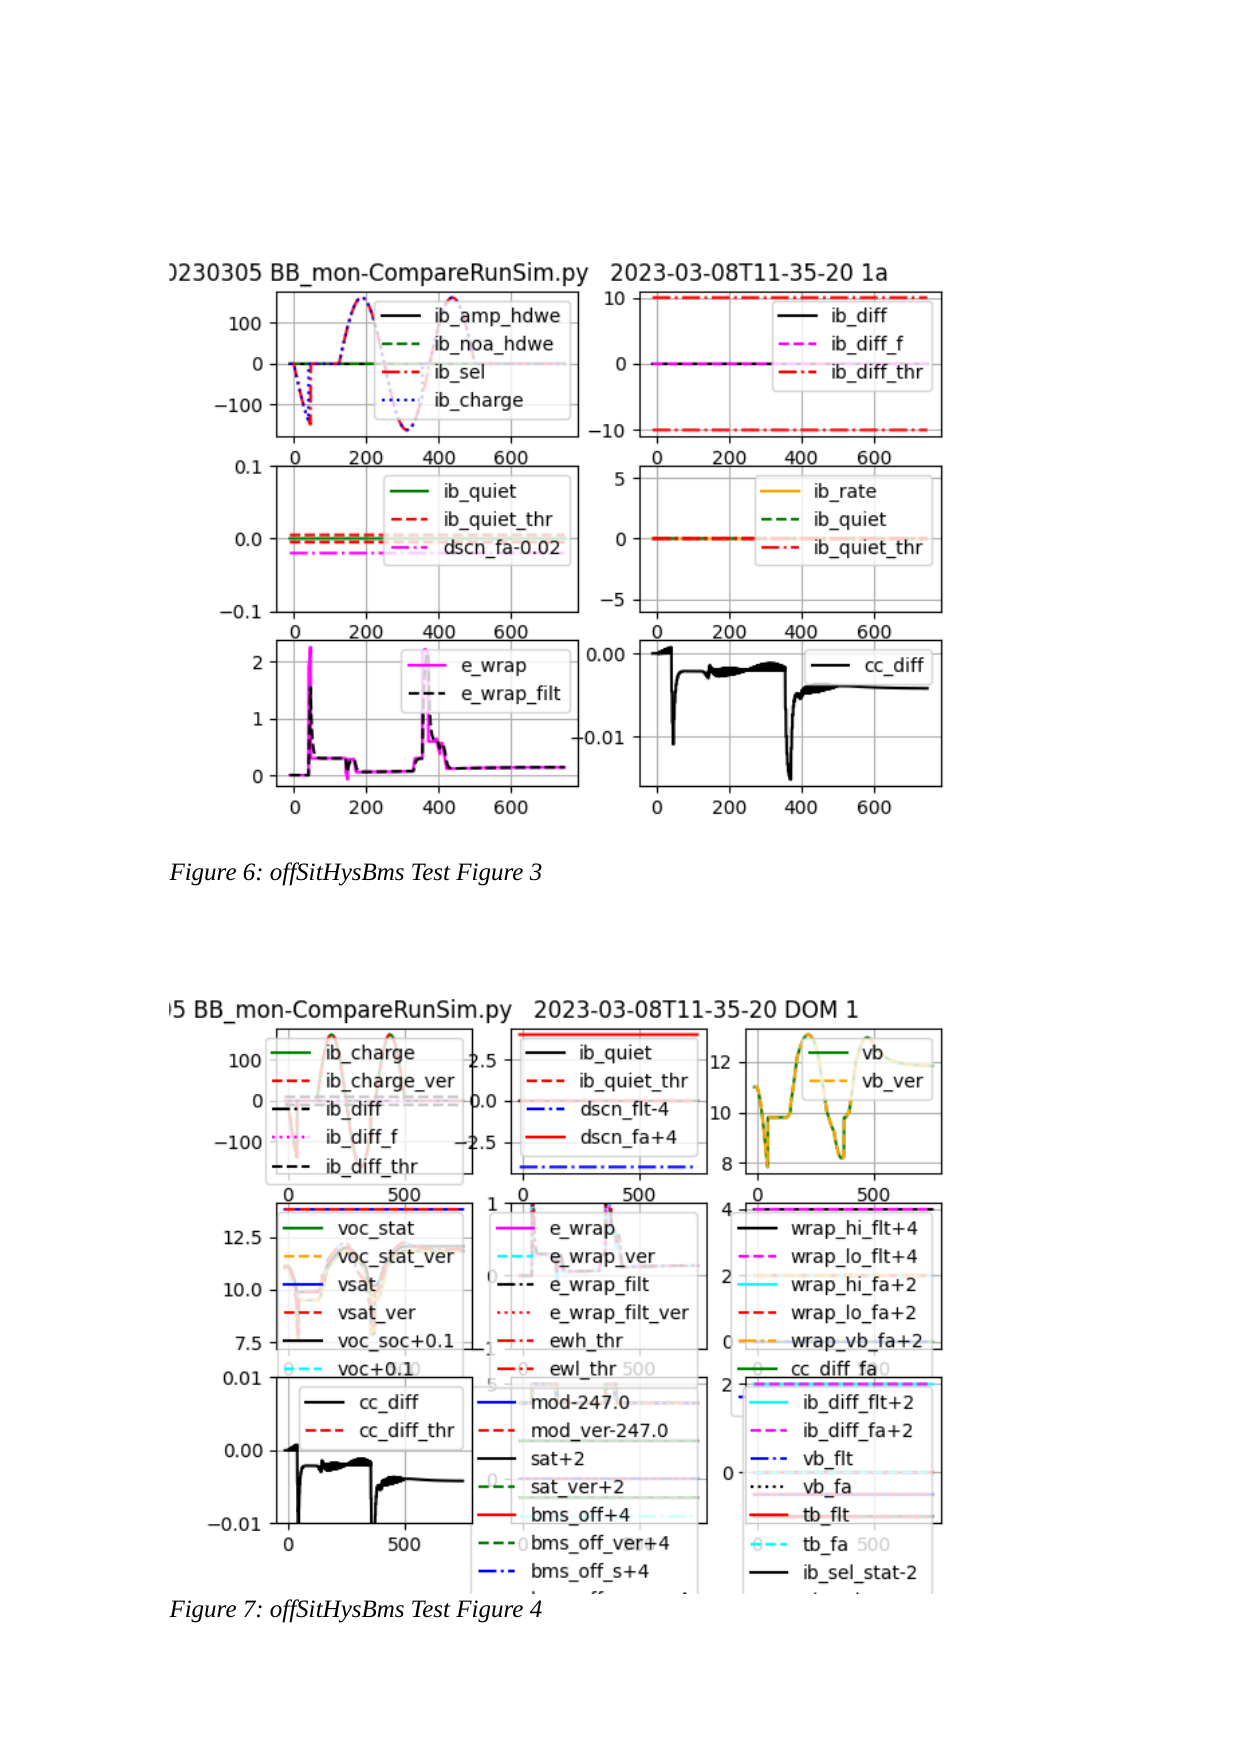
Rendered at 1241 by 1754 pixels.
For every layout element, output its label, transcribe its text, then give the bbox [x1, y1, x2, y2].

picture [169, 951, 1027, 1594]
text Figure 7: offSitHysBms Test Figure 4 [169, 1594, 1026, 1623]
text Figure 6: offSitHysBms Test Figure 3 [169, 857, 1026, 886]
picture [169, 214, 1027, 857]
